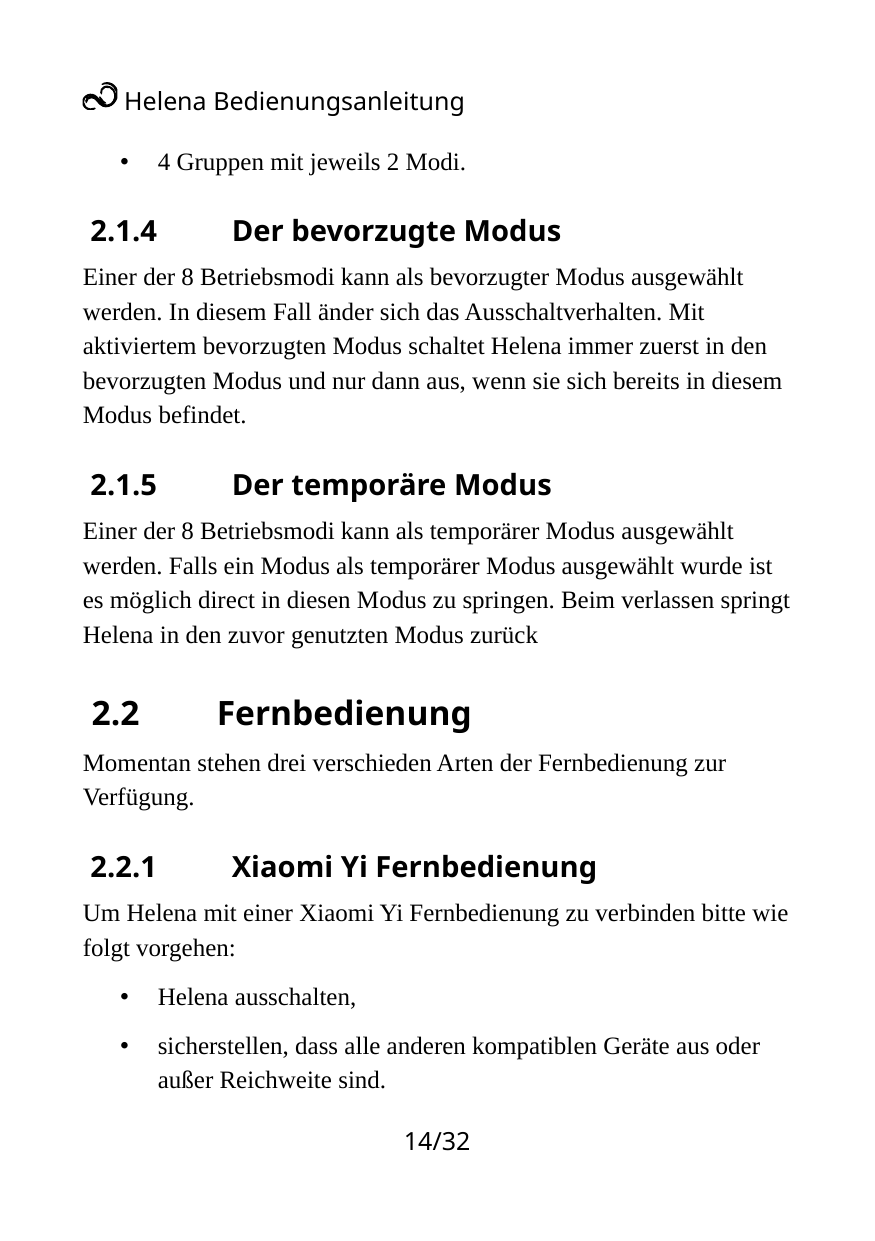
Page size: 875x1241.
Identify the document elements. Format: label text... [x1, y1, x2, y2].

subtitle Der temporäre Modus [83, 464, 791, 504]
text Einer der 8 Betriebsmodi kann als bevorzugter Modus ausgewählt werden. In diesem Fall änder sich das Ausschaltverhalten. Mit aktiviertem bevorzugten Modus schaltet Helena immer zuerst in den bevorzugten Modus und nur dann aus, wenn sie sich bereits in diesem Modus befindet. [83, 262, 791, 429]
list sicherstellen, dass alle anderen kompatiblen Geräte aus oder außer Reichweite sind. [120, 1031, 791, 1094]
subtitle Fernbedienung [83, 689, 791, 735]
text Momentan stehen drei verschieden Arten der Fernbedienung zur Verfügung. [83, 748, 791, 811]
list Helena ausschalten, [120, 982, 791, 1010]
list 4 Gruppen mit jeweils 2 Modi. [120, 147, 791, 175]
text Um Helena mit einer Xiaomi Yi Fernbedienung zu verbinden bitte wie folgt vorgehen: [83, 898, 791, 961]
text Einer der 8 Betriebsmodi kann als temporärer Modus ausgewählt werden. Falls ein Modus als temporärer Modus ausgewählt wurde ist es möglich direct in diesen Modus zu springen. Beim verlassen springt Helena in den zuvor genutzten Modus zurück [83, 516, 791, 648]
subtitle Der bevorzugte Modus [83, 210, 791, 250]
subtitle Xiaomi Yi Fernbedienung [83, 846, 791, 886]
